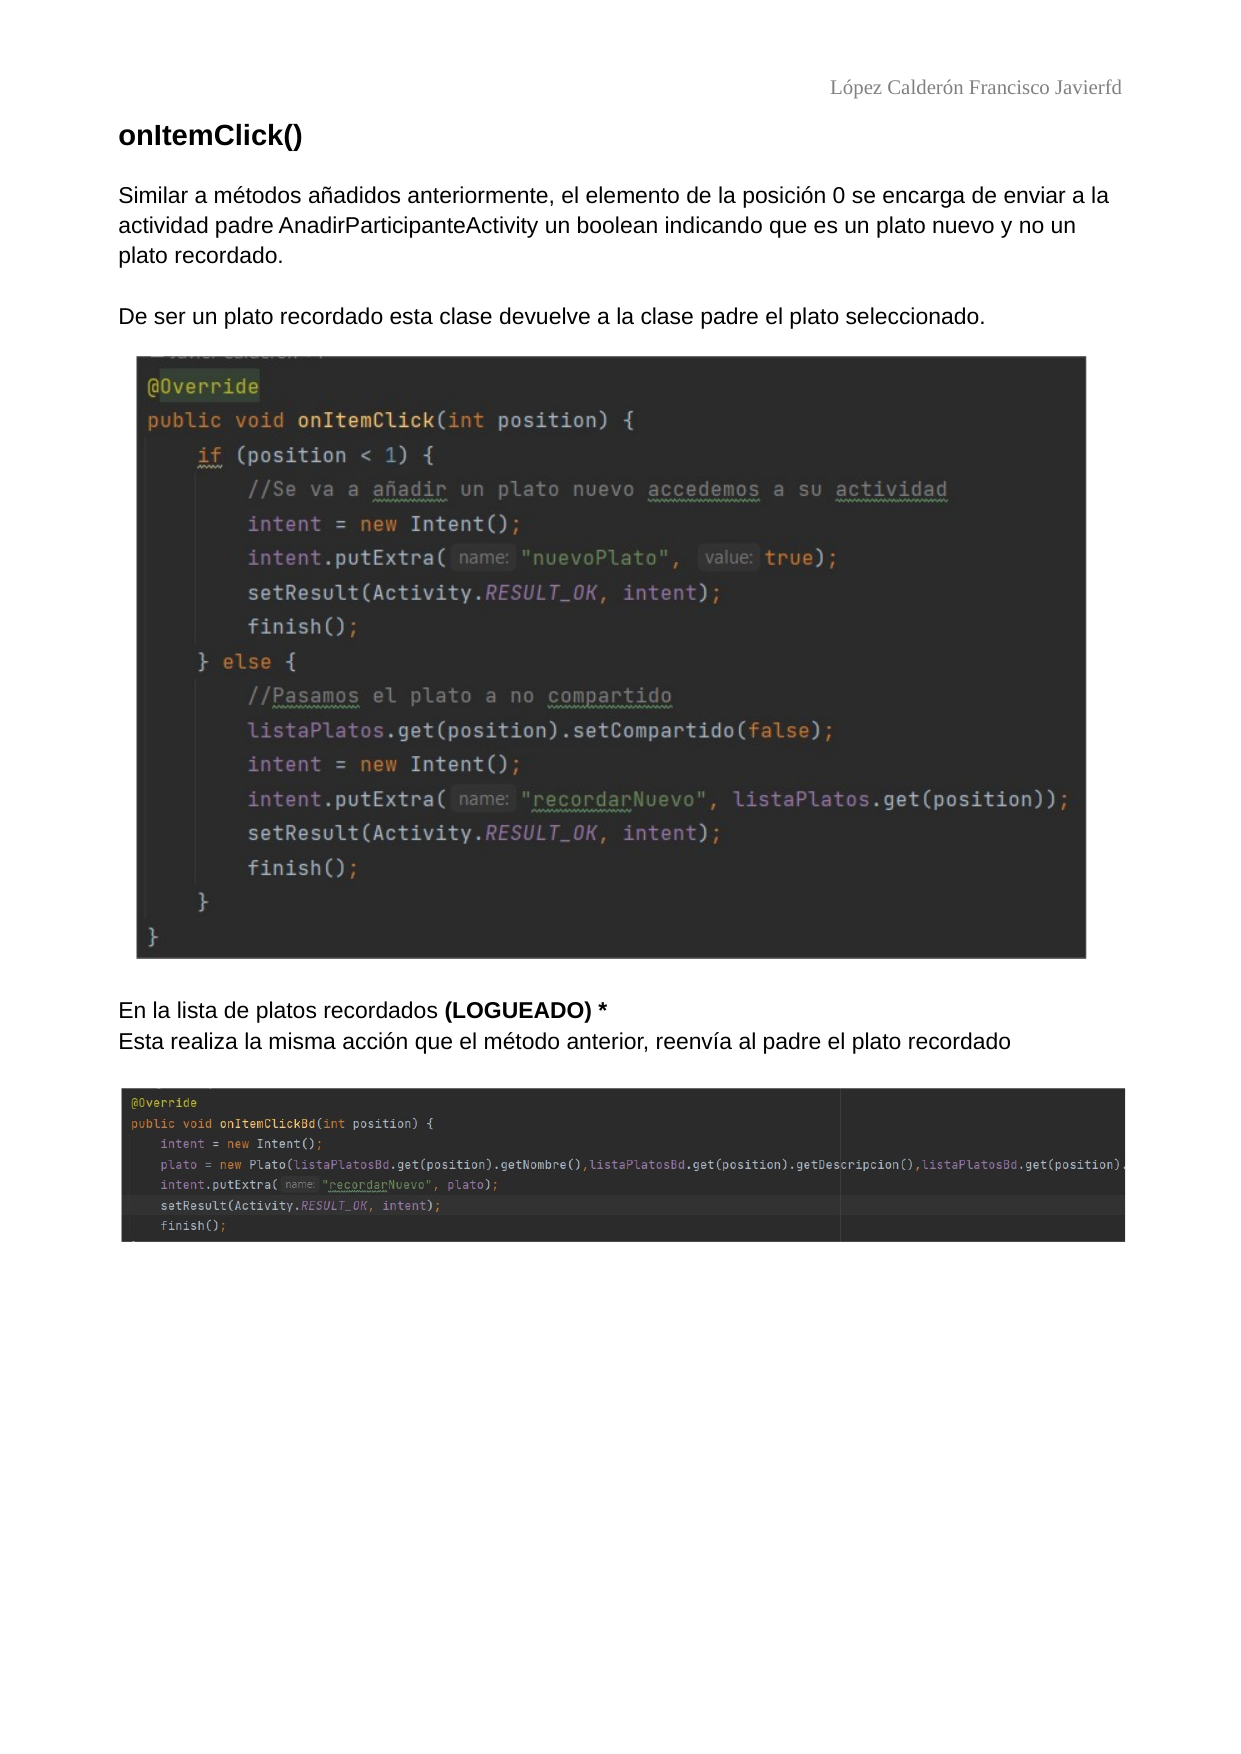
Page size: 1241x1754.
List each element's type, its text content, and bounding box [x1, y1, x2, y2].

subtitle onItemClick() [118, 118, 1122, 152]
picture [136, 356, 1087, 959]
text De ser un plato recordado esta clase devuelve a la clase padre el plato seleccionado. [118, 303, 1122, 329]
text Esta realiza la misma acción que el método anterior, reenvía al padre el plato recordado [118, 1028, 1122, 1054]
text Similar a métodos añadidos anteriormente, el elemento de la posición 0 se encarga de enviar a la actividad padre AnadirParticipanteActivity un boolean indicando que es un plato nuevo y no un plato recordado. [118, 182, 1122, 269]
text En la lista de platos recordados (LOGUEADO) * [118, 997, 1122, 1024]
picture [121, 1088, 1126, 1242]
